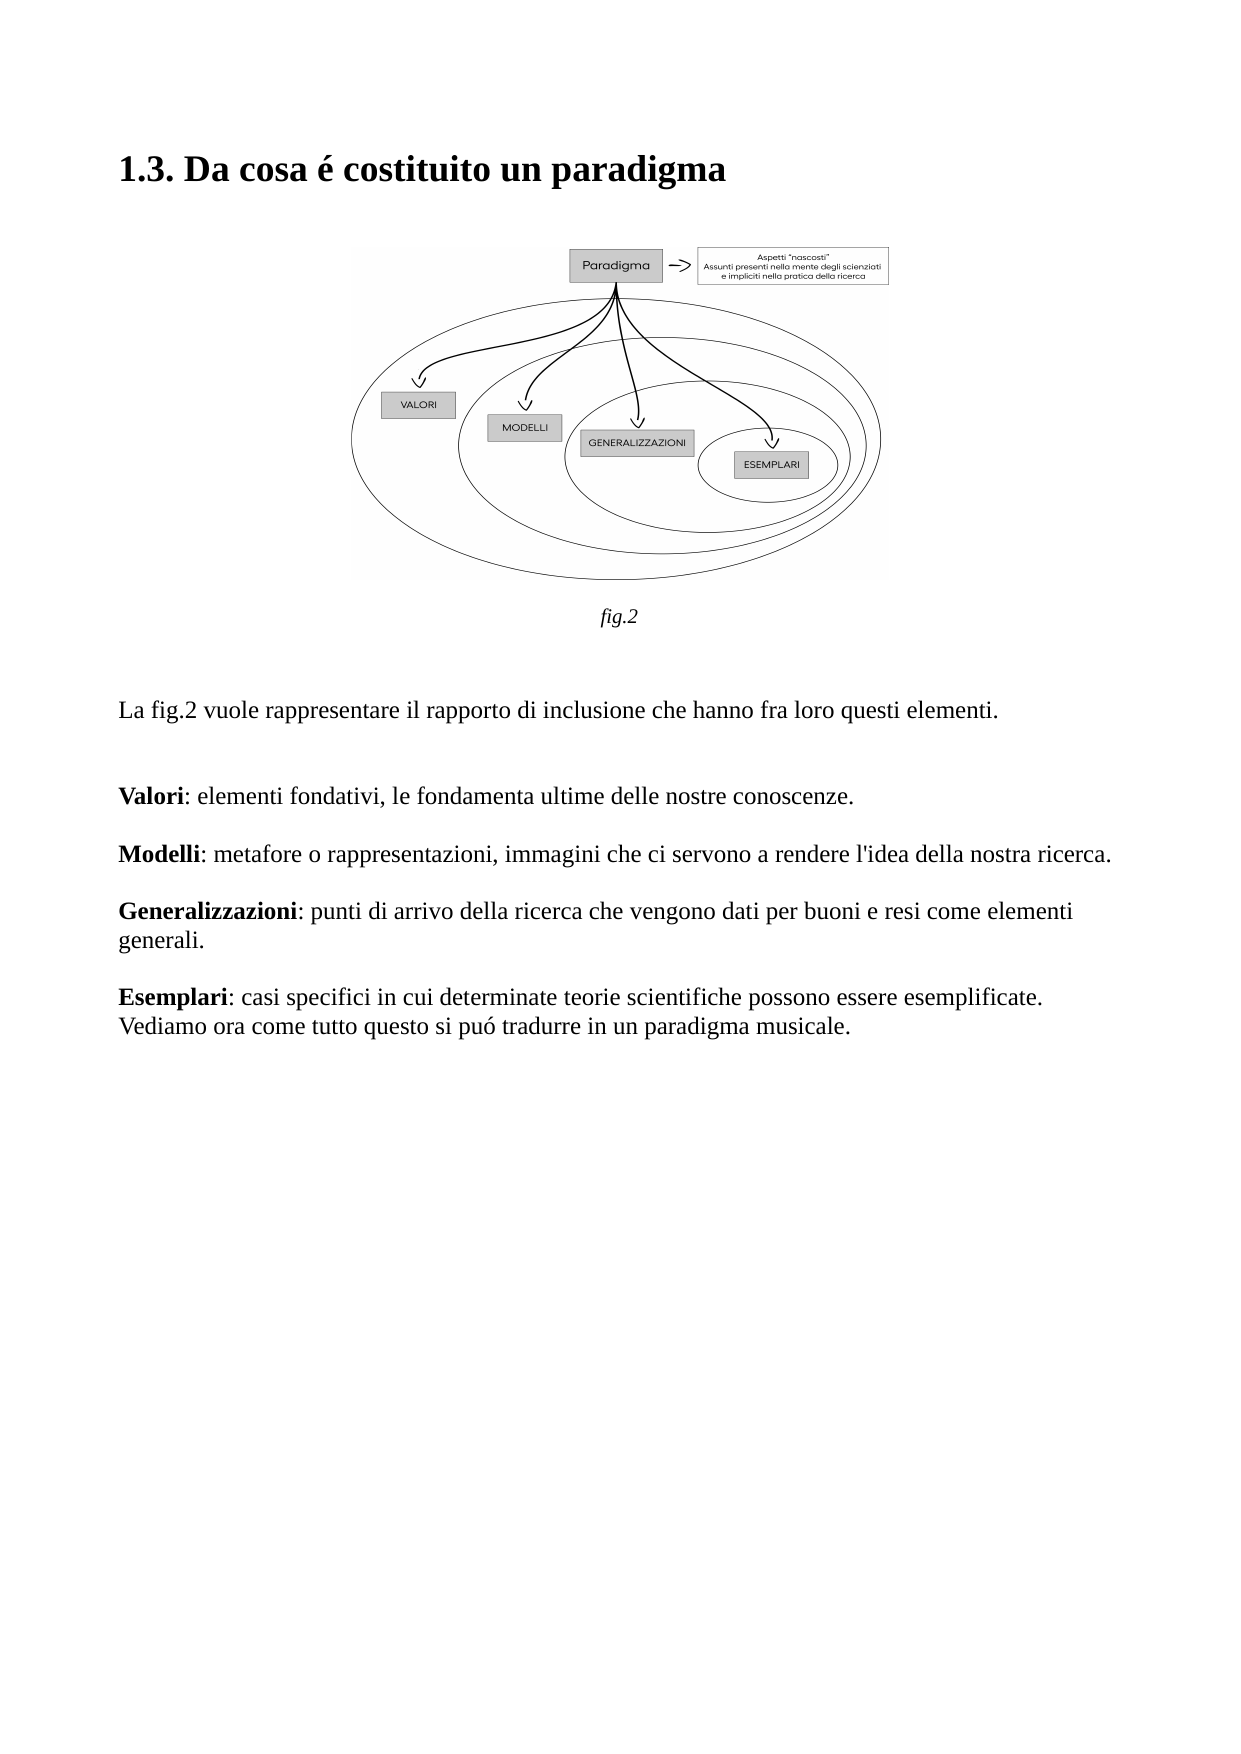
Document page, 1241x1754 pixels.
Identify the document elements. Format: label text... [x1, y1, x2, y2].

text La fig.2 vuole rappresentare il rapporto di inclusione che hanno fra loro questi elementi. [118, 695, 1122, 724]
text Valori: elementi fondativi, le fondamenta ultime delle nostre conoscenze. [118, 781, 1122, 810]
text Vediamo ora come tutto questo si puó tradurre in un paradigma musicale. [118, 1011, 1122, 1040]
text Modelli: metafore o rappresentazioni, immagini che ci servono a rendere l'idea della nostra ricerca. [118, 839, 1122, 867]
text 1.3. Da cosa é costituito un paradigma [118, 147, 1122, 190]
text Esemplari: casi specifici in cui determinate teorie scientifiche possono essere esemplificate. [118, 982, 1122, 1011]
text Generalizzazioni: punti di arrivo della ricerca che vengono dati per buoni e resi come elementi generali. [118, 896, 1122, 954]
picture [351, 247, 889, 580]
text fig.2 [118, 604, 1122, 628]
